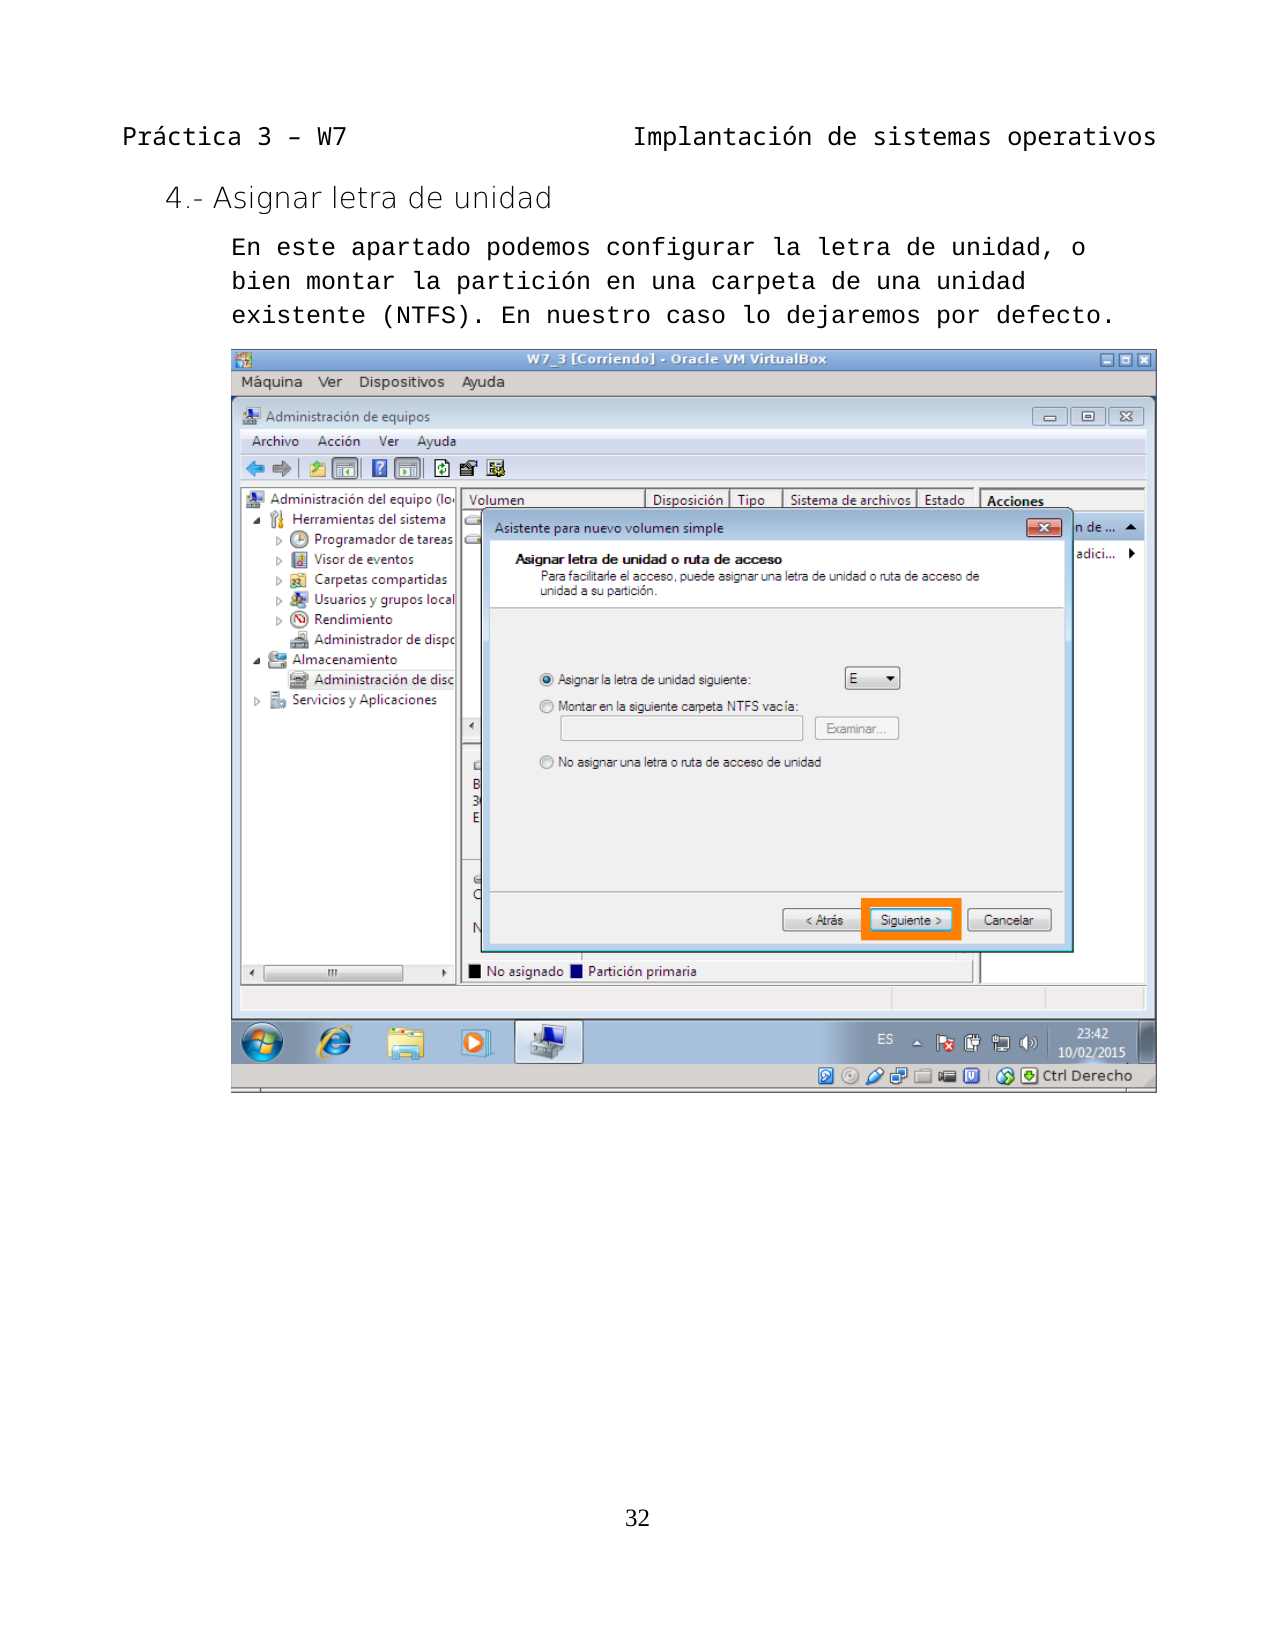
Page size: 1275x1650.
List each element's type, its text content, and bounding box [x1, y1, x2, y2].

picture [231, 349, 1157, 1093]
text En este apartado podemos configurar la letra de unidad, o bien montar la partición en una carpeta de una unidad existente (NTFS). En nuestro caso lo dejaremos por defecto. [231, 235, 1157, 331]
list Asignar letra de unidad [156, 182, 1157, 216]
